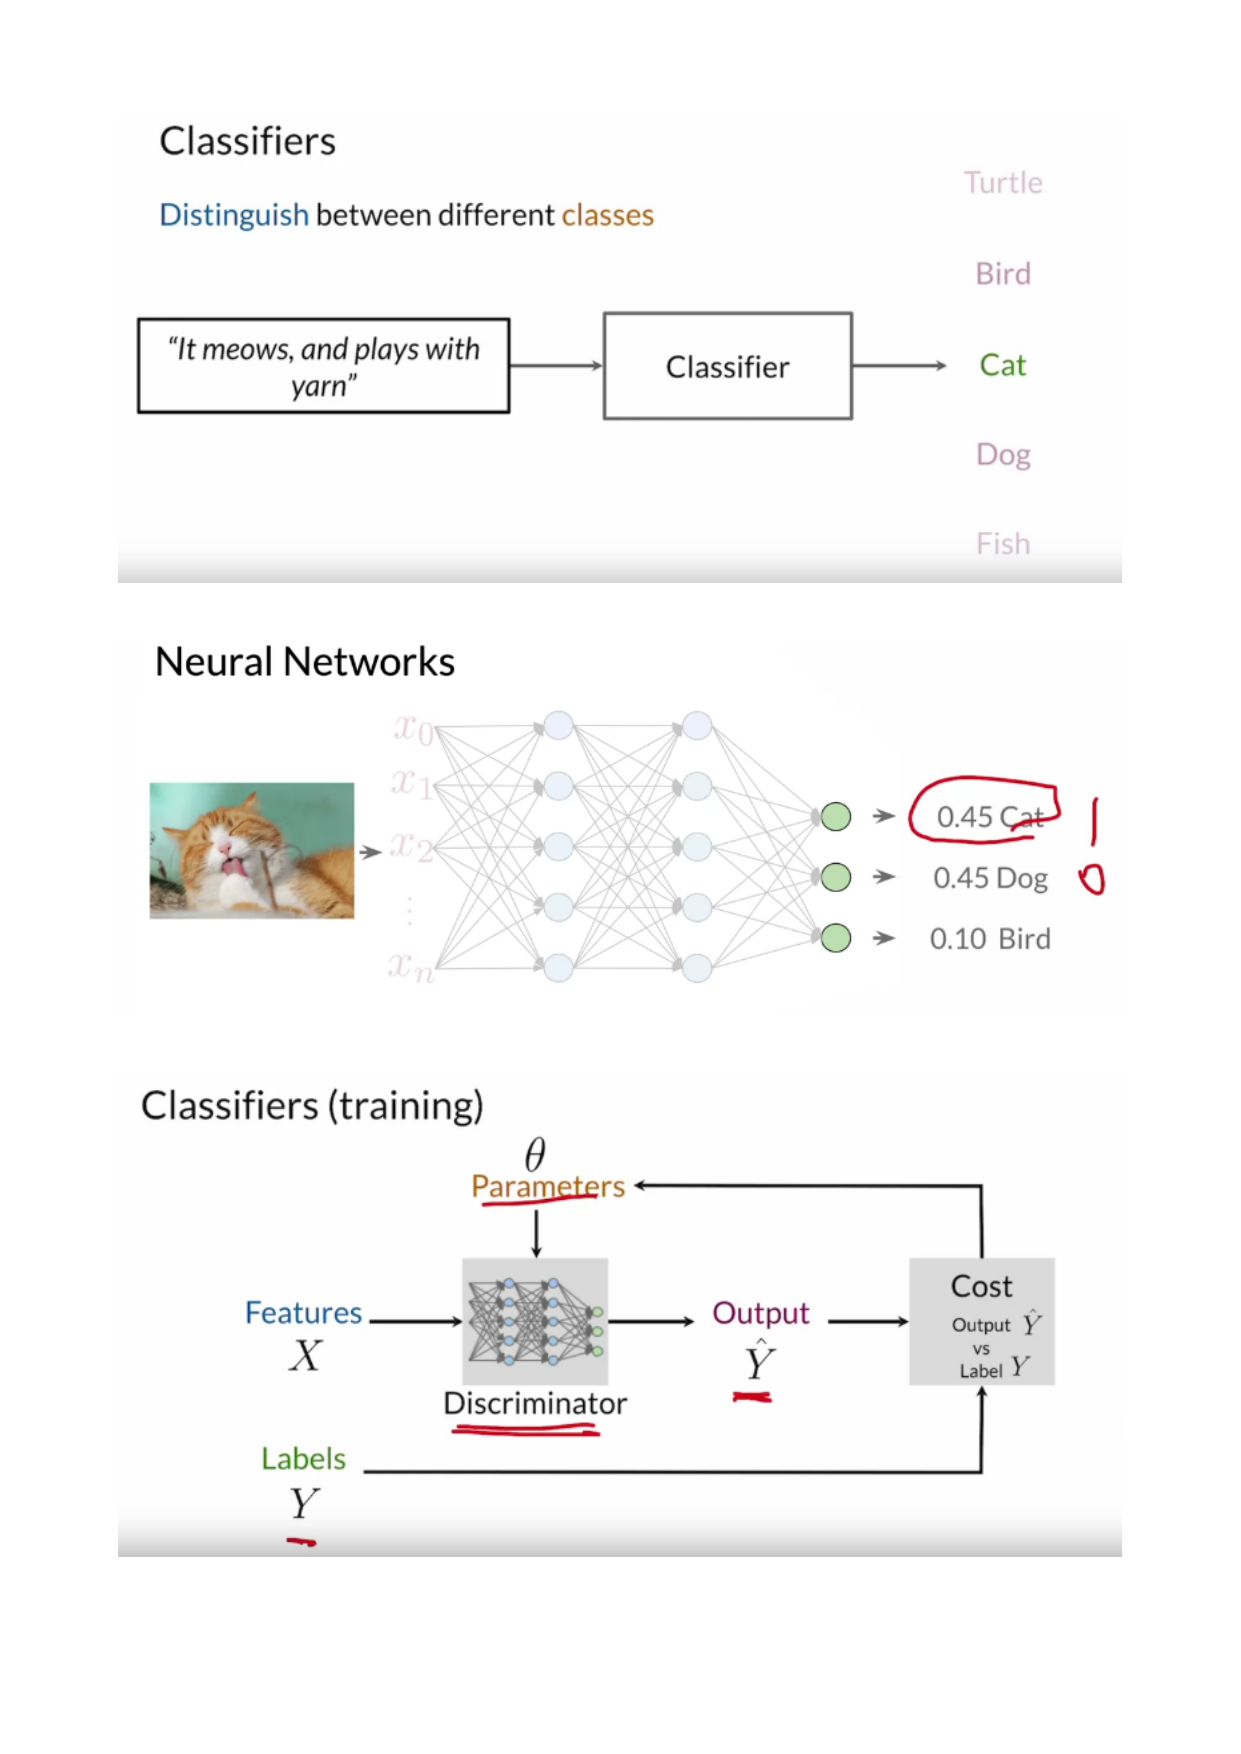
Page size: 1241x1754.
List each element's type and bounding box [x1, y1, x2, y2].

picture [118, 639, 1123, 1016]
picture [118, 1073, 1123, 1557]
picture [118, 118, 1123, 583]
